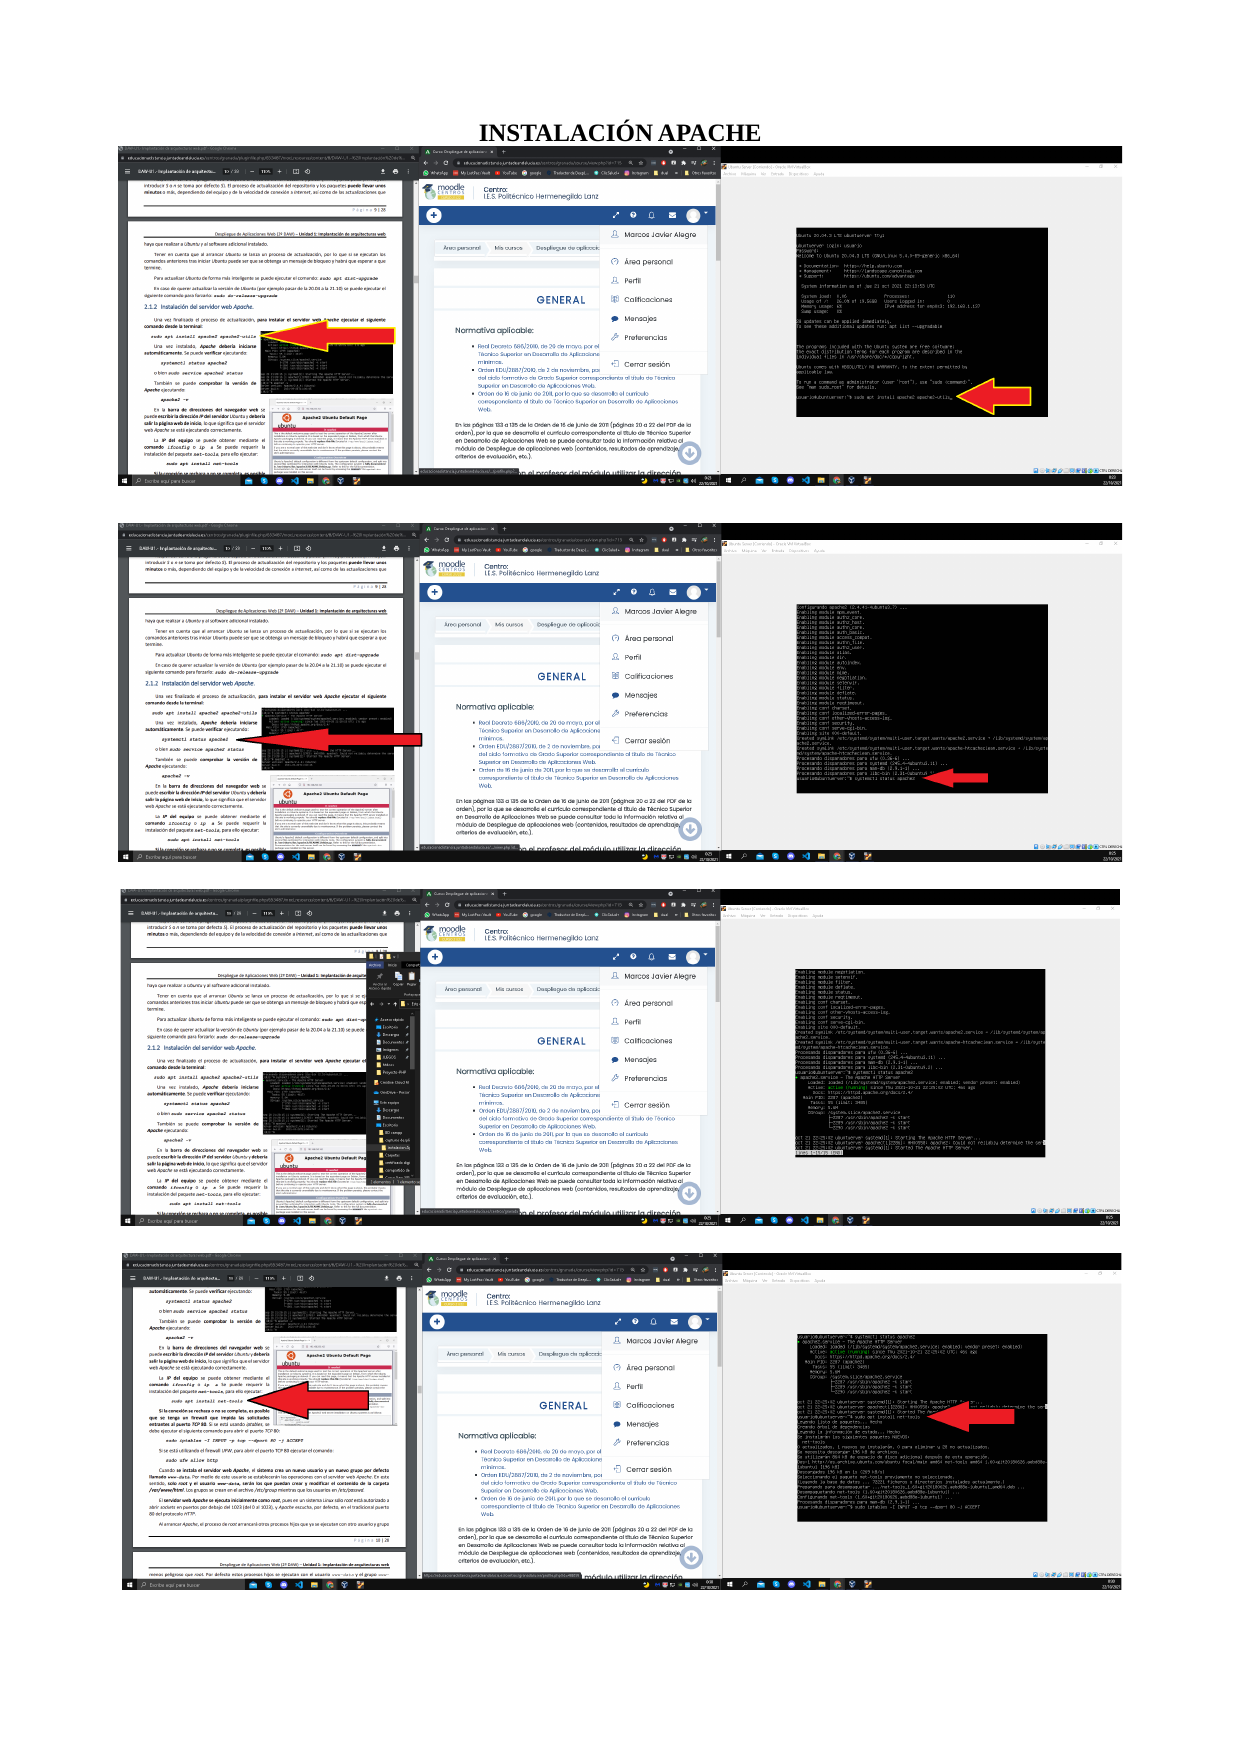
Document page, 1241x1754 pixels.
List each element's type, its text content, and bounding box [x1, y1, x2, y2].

picture [118, 146, 1123, 486]
text INSTALACIÓN APACHE [118, 118, 1122, 146]
picture [120, 889, 1120, 1226]
picture [122, 1253, 1122, 1590]
picture [118, 523, 1123, 862]
